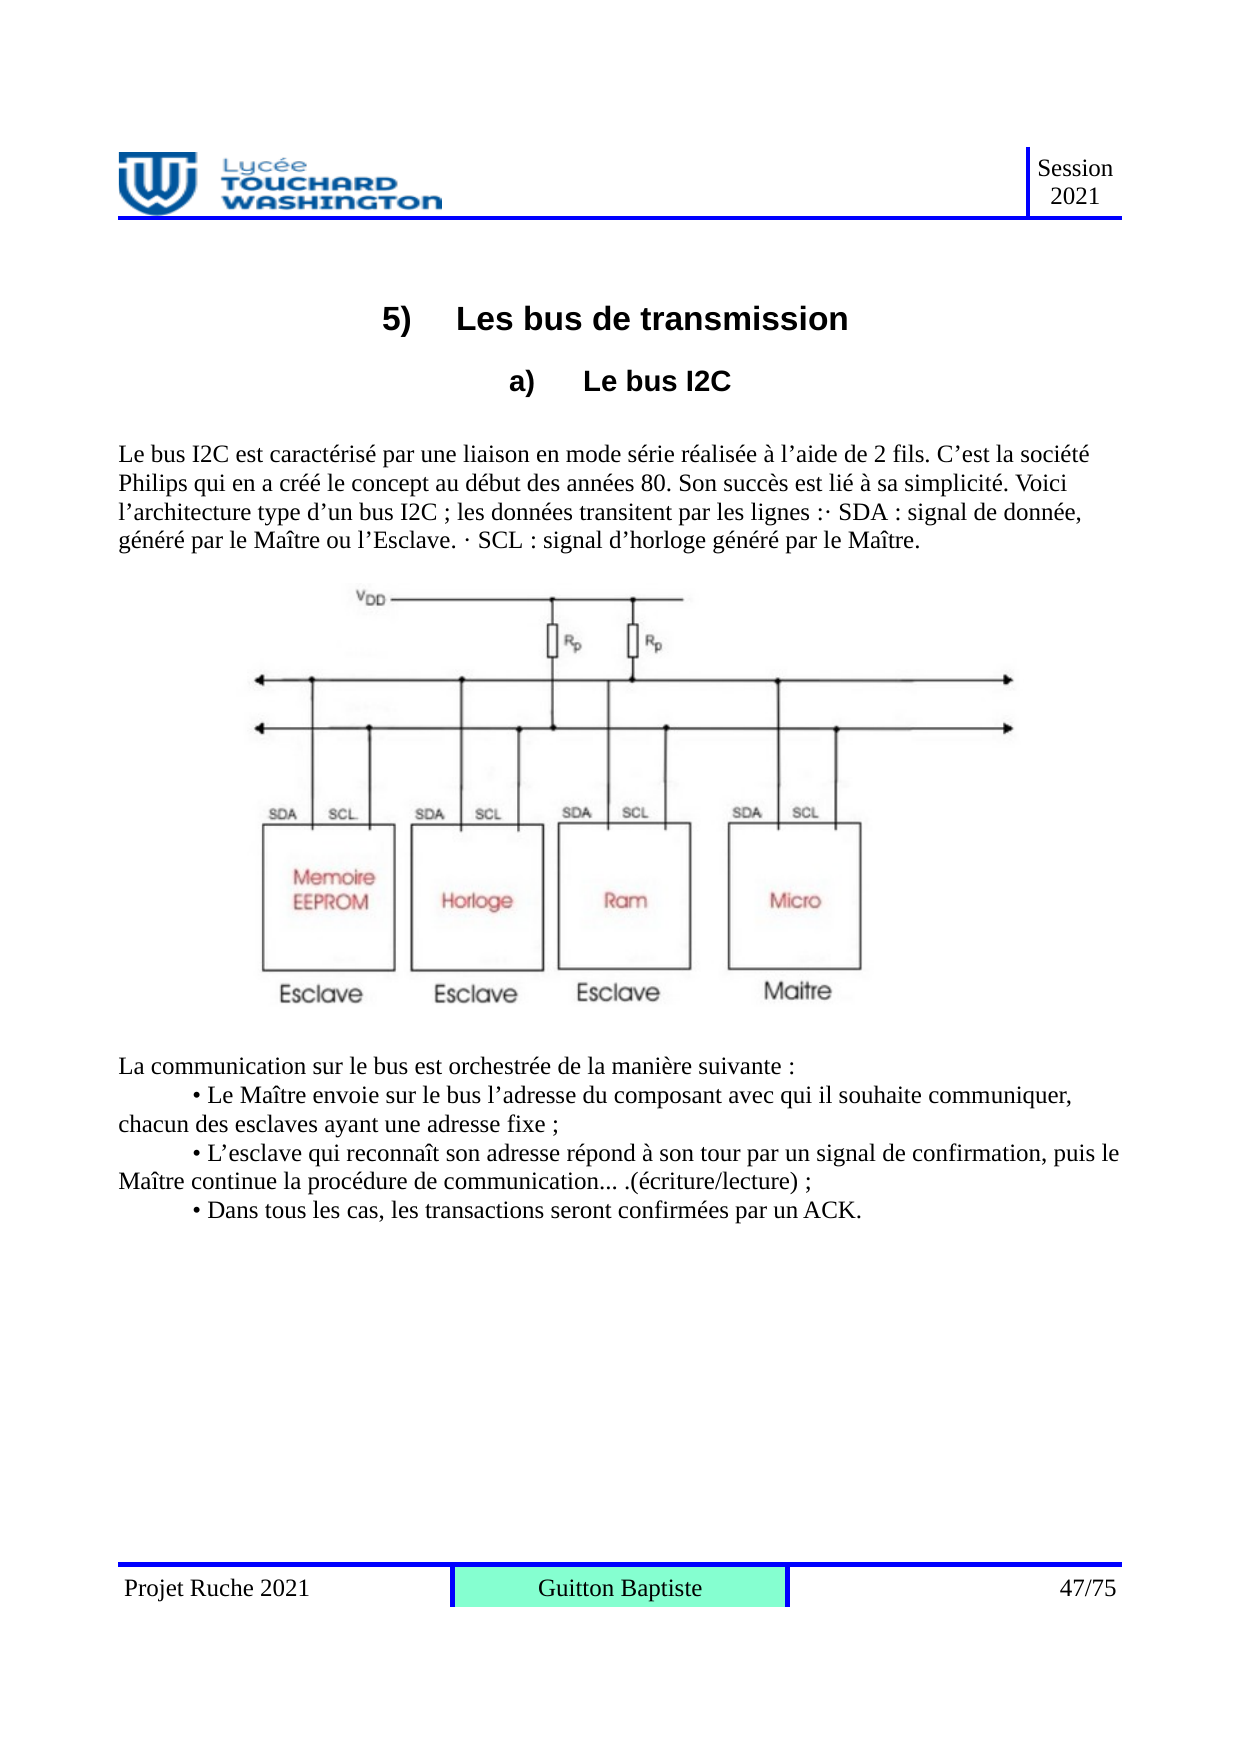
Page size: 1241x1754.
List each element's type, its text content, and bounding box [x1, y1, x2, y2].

text La communication sur le bus est orchestrée de la manière suivante : • Le Maître envoie sur le bus l’adresse du composant avec qui il souhaite communiquer, chacun des esclaves ayant une adresse fixe ; • L’esclave qui reconnaît son adresse répond à son tour par un signal de confirmation, puis le Maître continue la procédure de communication... .(écriture/lecture) ; • Dans tous les cas, les transactions seront confirmées par un ACK. [118, 1051, 1122, 1224]
subtitle Les bus de transmission [118, 299, 1122, 337]
text Le bus I2C est caractérisé par une liaison en mode série réalisée à l’aide de 2 fils. C’est la société Philips qui en a créé le concept au début des années 80. Son succès est lié à sa simplicité. Voici l’architecture type d’un bus I2C ; les données transitent par les lignes :· SDA : signal de donnée, généré par le Maître ou l’Esclave. · SCL : signal d’horloge généré par le Maître. [118, 439, 1122, 554]
picture [215, 583, 1025, 1023]
picture [118, 152, 442, 216]
subtitle Le bus I2C [118, 364, 1122, 398]
